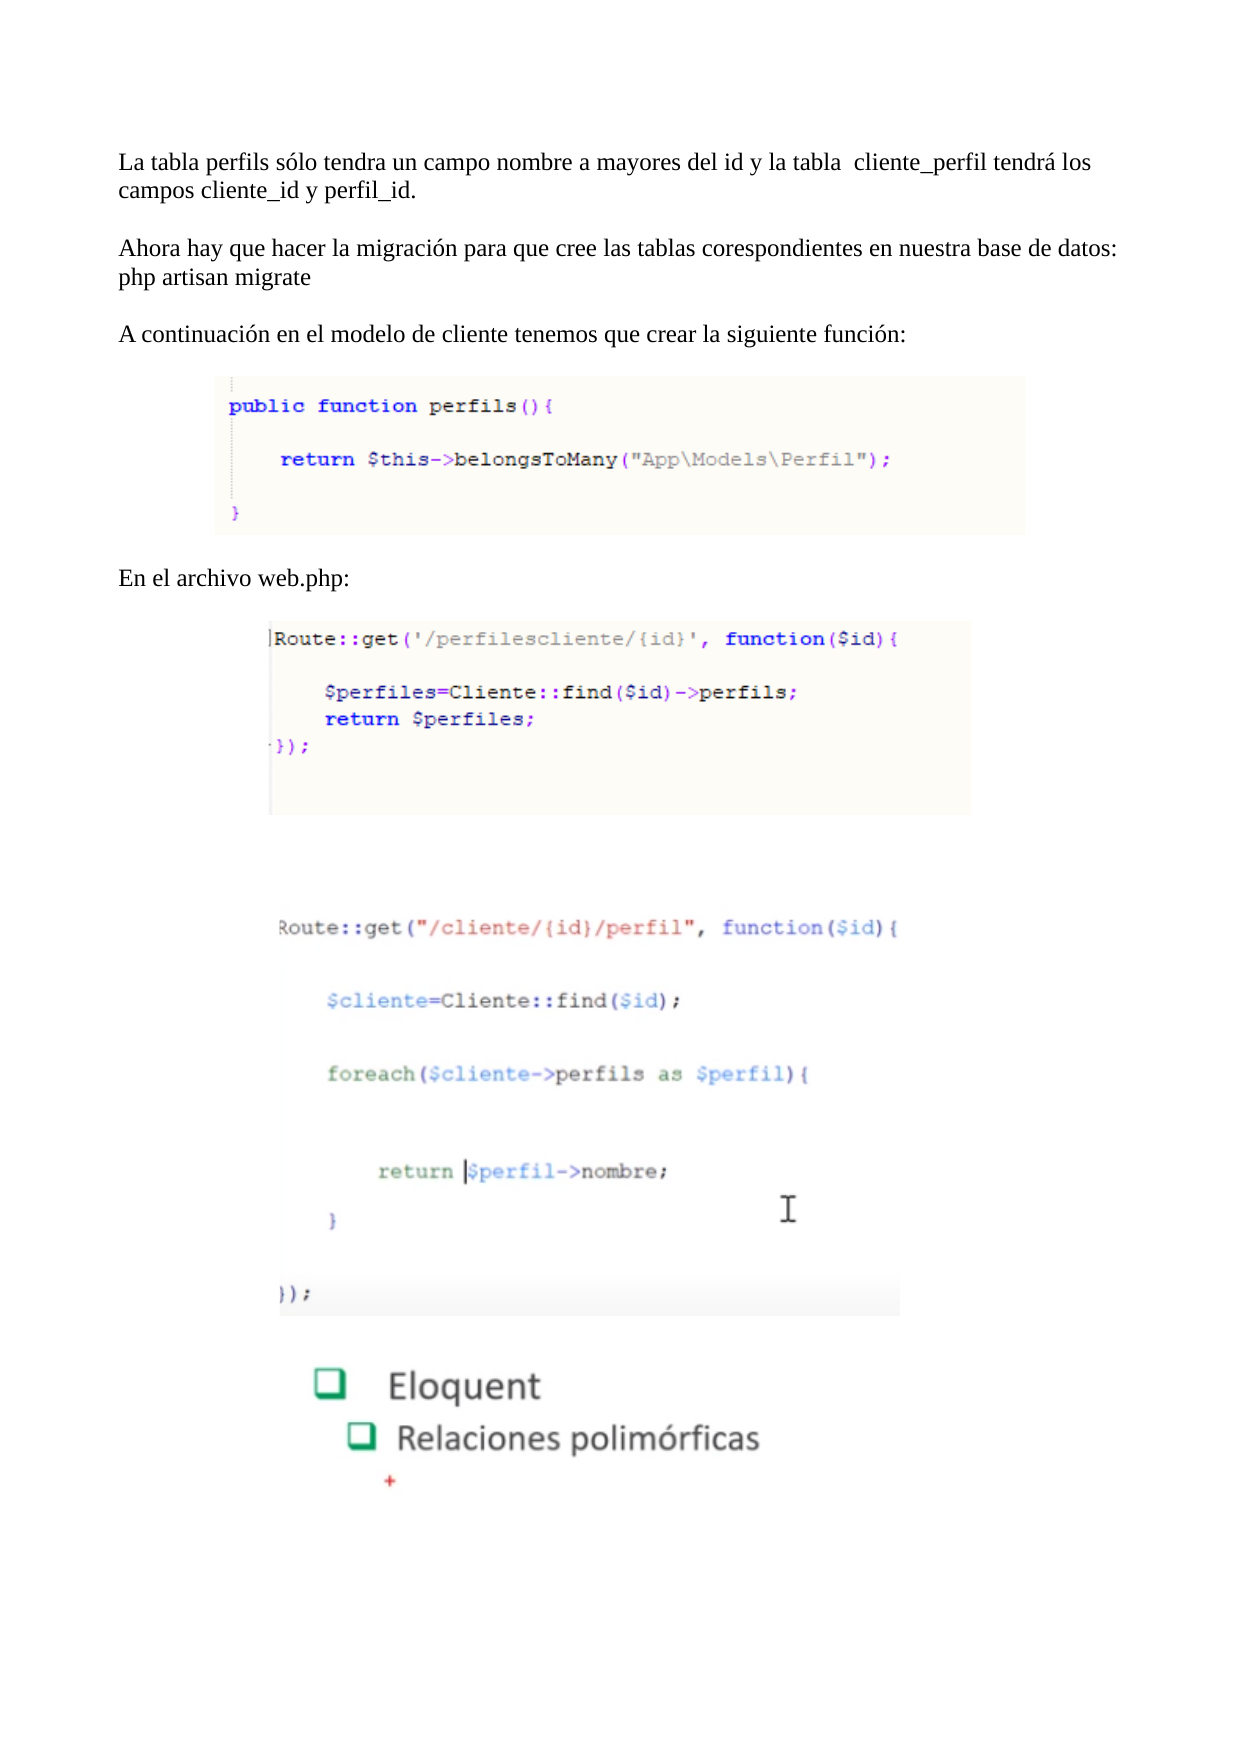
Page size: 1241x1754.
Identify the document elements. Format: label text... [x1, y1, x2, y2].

text A continuación en el modelo de cliente tenemos que crear la siguiente función: [118, 319, 1122, 348]
picture [295, 1344, 945, 1542]
text En el archivo web.php: [118, 563, 1122, 592]
picture [279, 903, 900, 1316]
picture [268, 621, 972, 815]
text La tabla perfils sólo tendra un campo nombre a mayores del id y la tabla cliente_perfil tendrá los campos cliente_id y perfil_id. [118, 147, 1122, 204]
picture [214, 376, 1026, 535]
text php artisan migrate [118, 262, 1122, 291]
text Ahora hay que hacer la migración para que cree las tablas corespondientes en nuestra base de datos: [118, 233, 1122, 262]
